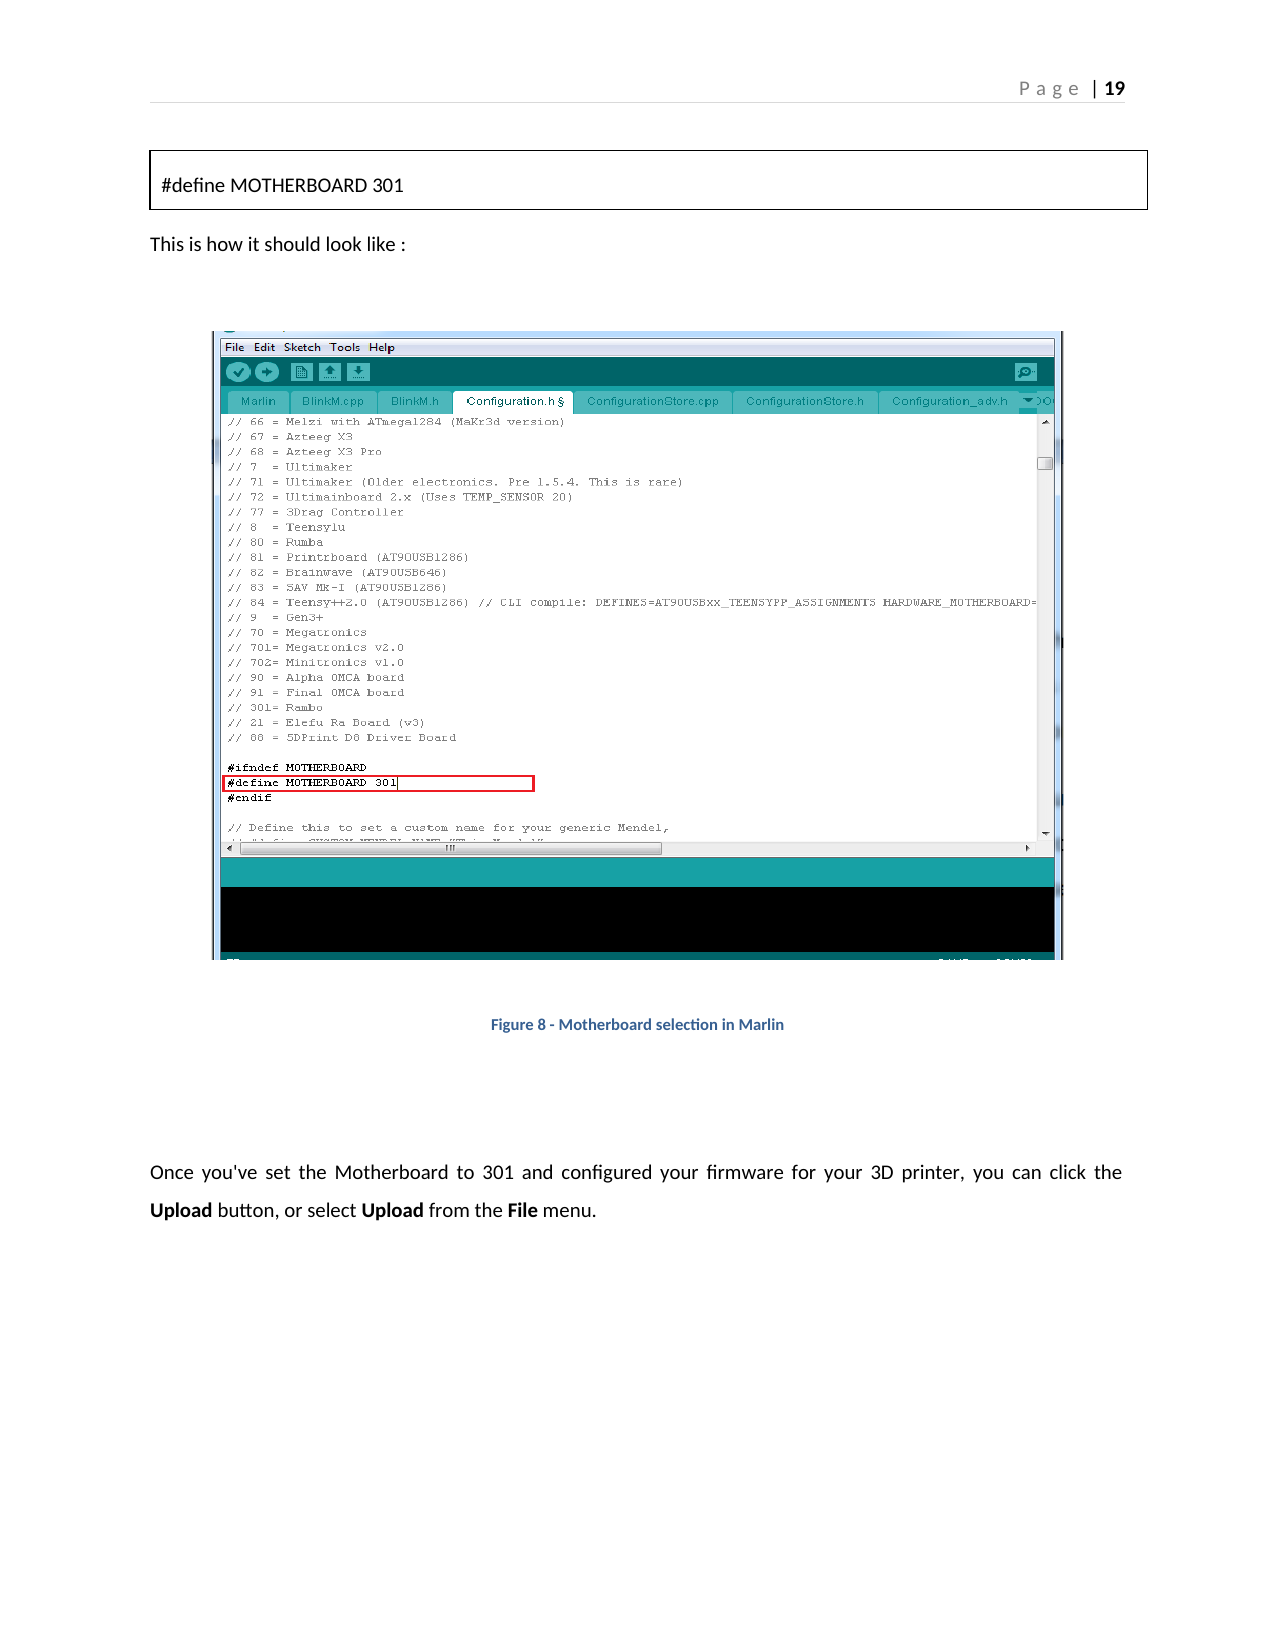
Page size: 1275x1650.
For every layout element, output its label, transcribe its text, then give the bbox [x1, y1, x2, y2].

text Figure 8 - Motherboard selection in Marlin [150, 1014, 1125, 1034]
table_header #define MOTHERBOARD 301 [151, 151, 1147, 209]
text This is how it should look like : [150, 231, 1125, 257]
text Once you've set the Motherboard to 301 and configured your firmware for your 3D printer, you can click the Upload button, or select Upload from the File menu. [150, 1159, 1125, 1222]
